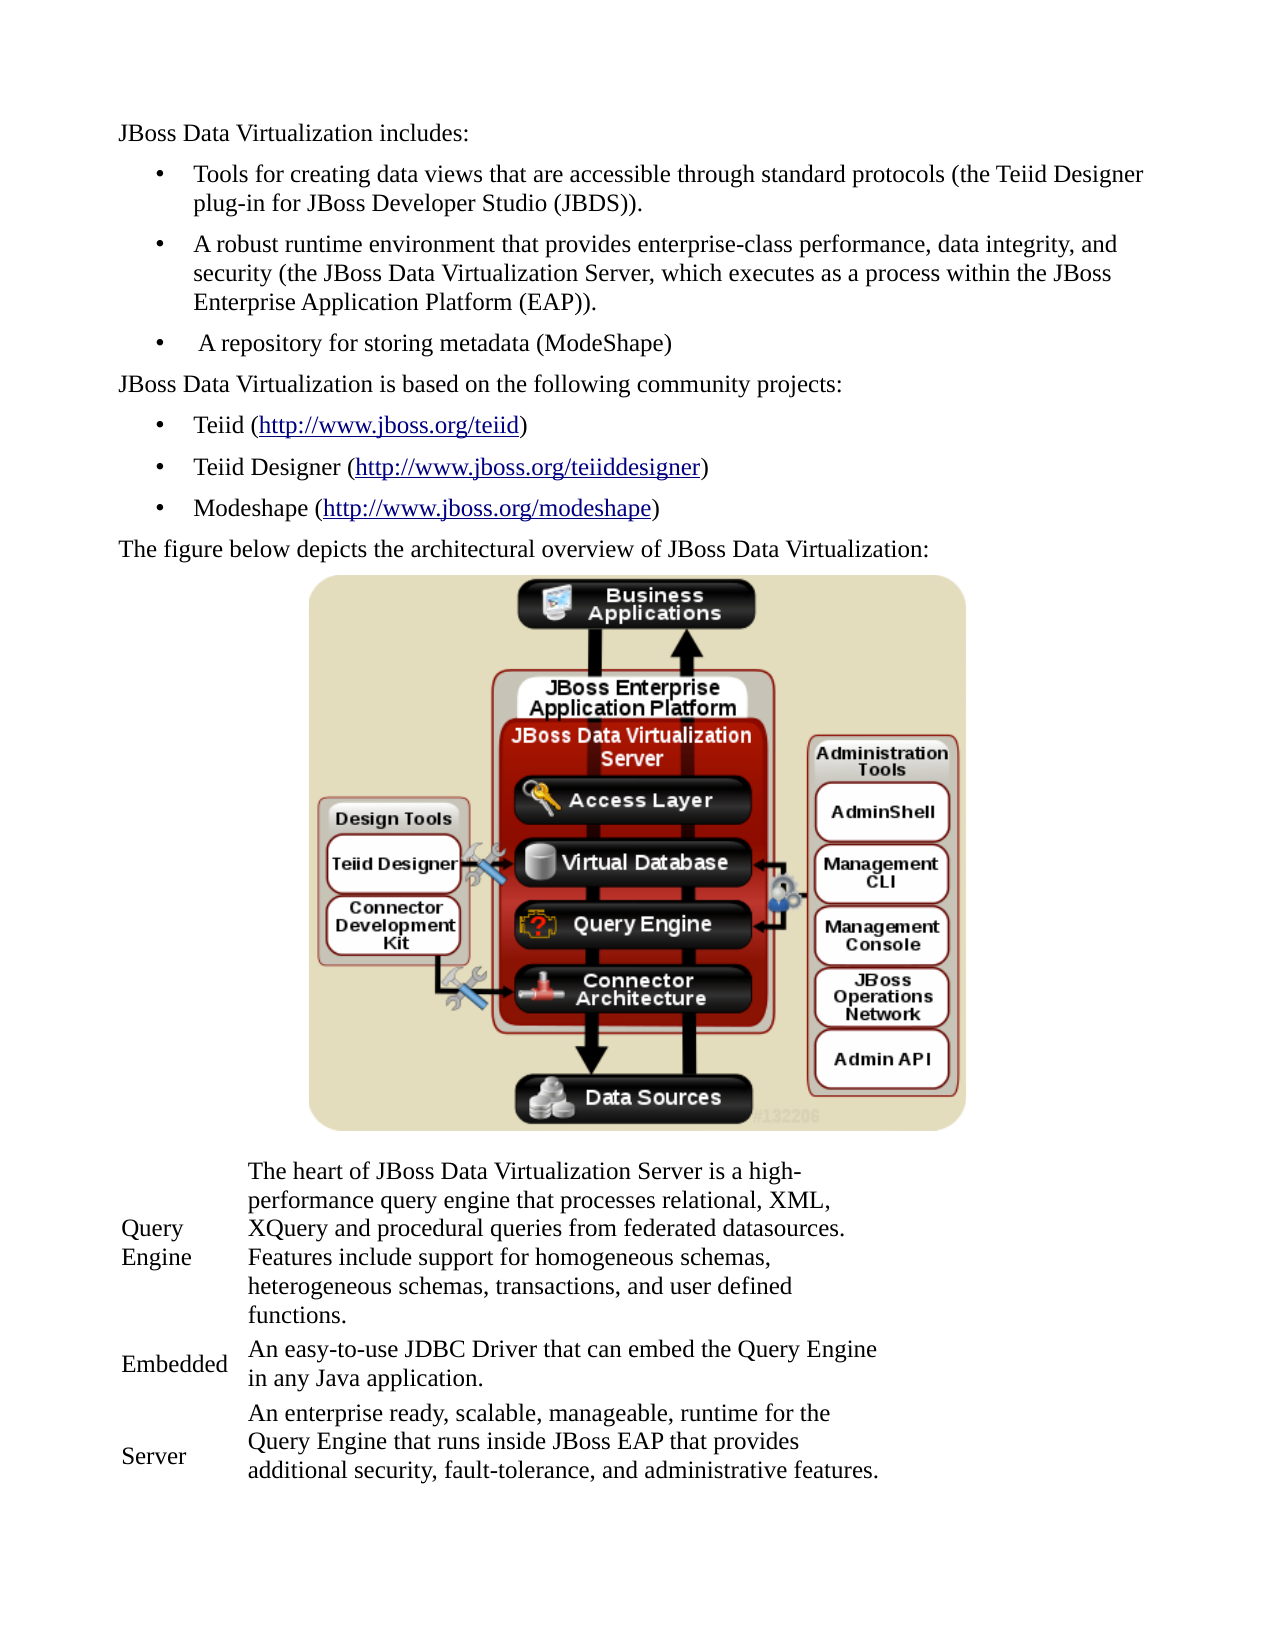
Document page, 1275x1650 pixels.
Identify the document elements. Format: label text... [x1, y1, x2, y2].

list Teiid (http://www.jboss.org/teiid) [156, 411, 1157, 439]
table_cell An enterprise ready, scalable, manageable, runtime for the Query Engine that runs inside JBoss EAP that provides additional security, fault-tolerance, and administrative features. [245, 1395, 897, 1516]
list A robust runtime environment that provides enterprise-class performance, data integrity, and security (the JBoss Data Virtualization Server, which executes as a process within the JBoss Enterprise Application Platform (EAP)). [156, 229, 1157, 316]
table_cell Embedded [118, 1331, 245, 1395]
table_cell Server [118, 1395, 245, 1516]
list Teiid Designer (http://www.jboss.org/teiiddesigner) [156, 452, 1157, 481]
text JBoss Data Virtualization is based on the following community projects: [118, 369, 1157, 398]
table_header The heart of JBoss Data Virtualization Server is a high-performance query engine that processes relational, XML, XQuery and procedural queries from federated datasources. Features include support for homogeneous schemas, heterogeneous schemas, transactions, and user defined functions. [245, 1153, 897, 1331]
text JBoss Data Virtualization includes: [118, 118, 1157, 147]
table_cell An easy-to-use JDBC Driver that can embed the Query Engine in any Java application. [245, 1331, 897, 1395]
table_header Query Engine [118, 1153, 245, 1331]
list Tools for creating data views that are accessible through standard protocols (the Teiid Designer plug-in for JBoss Developer Studio (JBDS)). [156, 159, 1157, 217]
list A repository for storing metadata (ModeShape) [156, 328, 1157, 357]
text The figure below depicts the architectural overview of JBoss Data Virtualization: [118, 534, 1157, 563]
list Modeshape (http://www.jboss.org/modeshape) [156, 493, 1157, 522]
picture [308, 575, 967, 1131]
